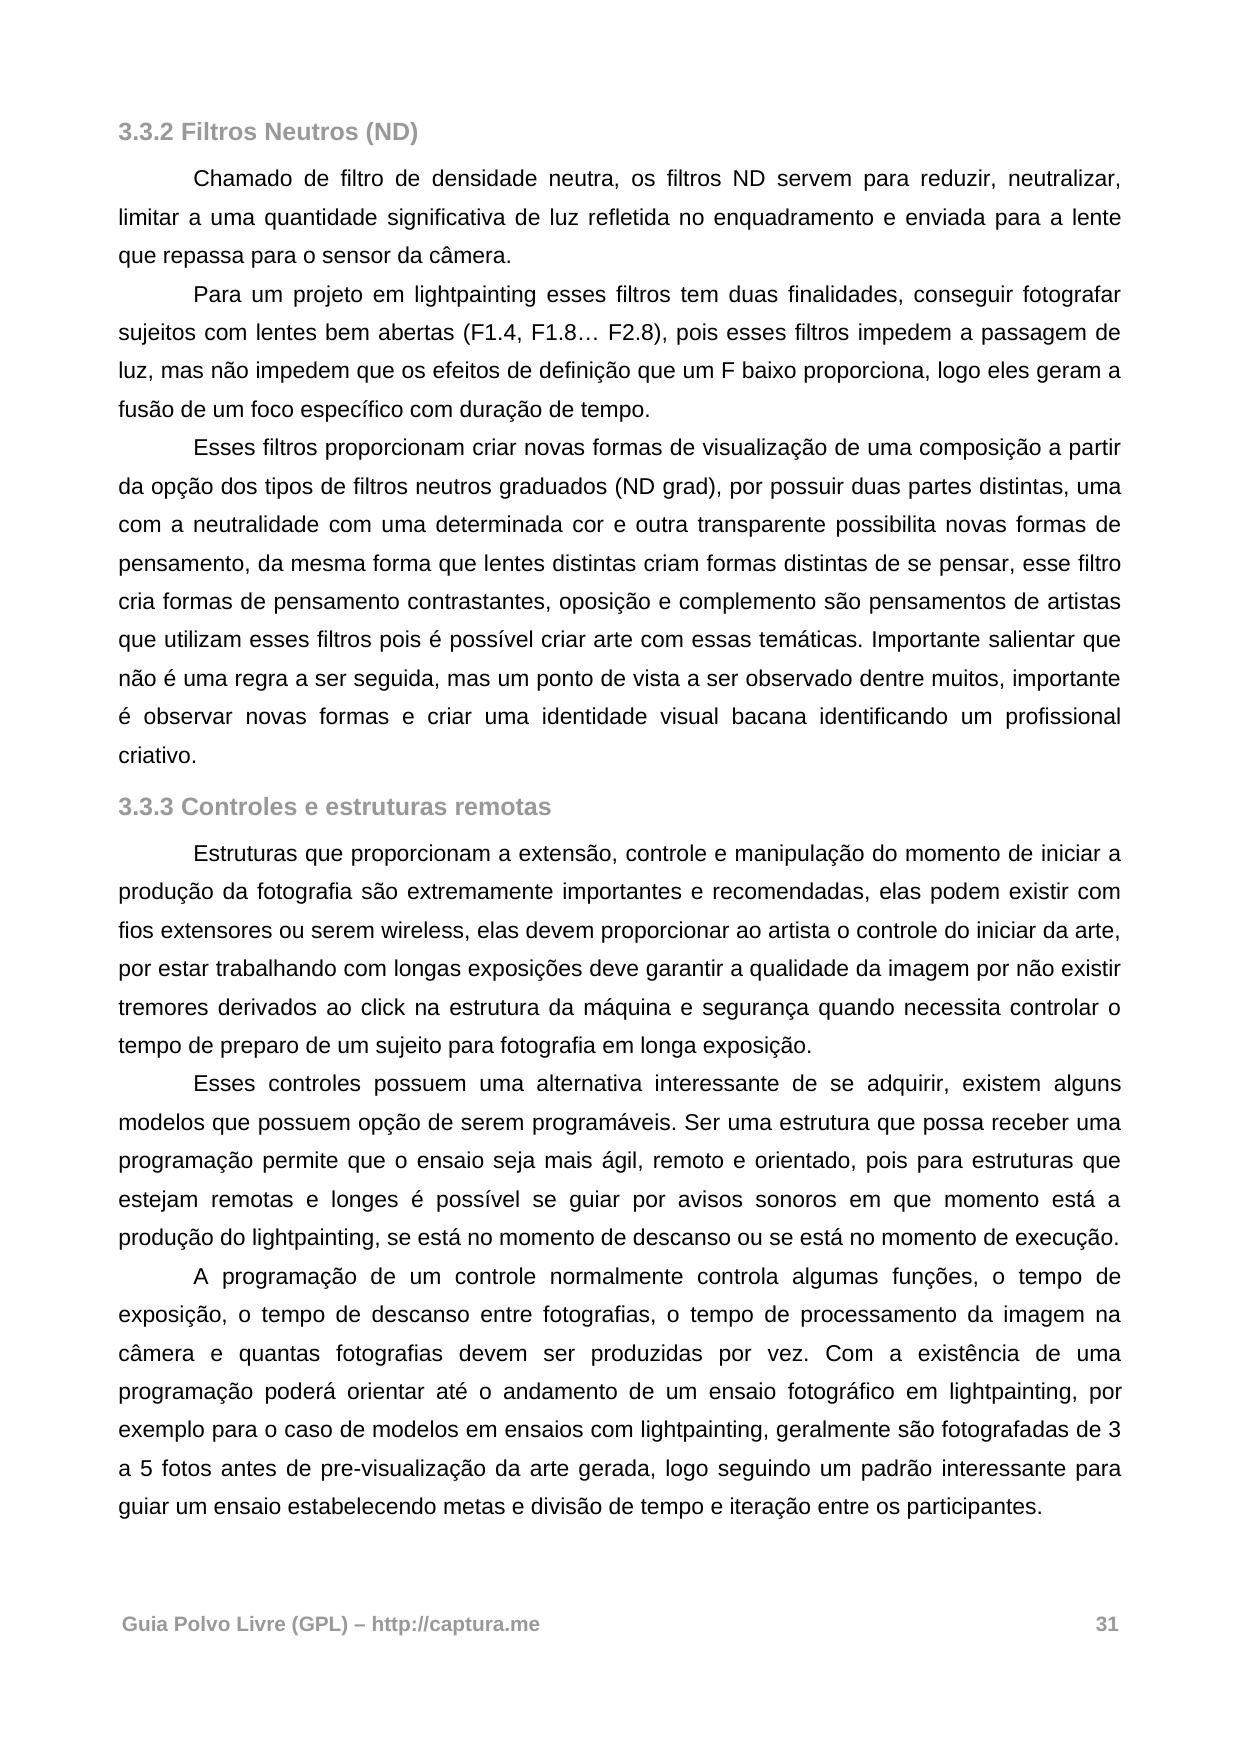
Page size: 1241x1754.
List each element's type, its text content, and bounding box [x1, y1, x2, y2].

text Esses controles possuem uma alternativa interessante de se adquirir, existem alguns modelos que possuem opção de serem programáveis. Ser uma estrutura que possa receber uma programação permite que o ensaio seja mais ágil, remoto e orientado, pois para estruturas que estejam remotas e longes é possível se guiar por avisos sonoros em que momento está a produção do lightpainting, se está no momento de descanso ou se está no momento de execução. [118, 1071, 1122, 1251]
text A programação de um controle normalmente controla algumas funções, o tempo de exposição, o tempo de descanso entre fotografias, o tempo de processamento da imagem na câmera e quantas fotografias devem ser produzidas por vez. Com a existência de uma programação poderá orientar até o andamento de um ensaio fotográfico em lightpainting, por exemplo para o caso de modelos em ensaios com lightpainting, geralmente são fotografadas de 3 a 5 fotos antes de pre-visualização da arte gerada, logo seguindo um padrão interessante para guiar um ensaio estabelecendo metas e divisão de tempo e iteração entre os participantes. [118, 1263, 1122, 1519]
text Esses filtros proporcionam criar novas formas de visualização de uma composição a partir da opção dos tipos de filtros neutros graduados (ND grad), por possuir duas partes distintas, uma com a neutralidade com uma determinada cor e outra transparente possibilita novas formas de pensamento, da mesma forma que lentes distintas criam formas distintas de se pensar, esse filtro cria formas de pensamento contrastantes, oposição e complemento são pensamentos de artistas que utilizam esses filtros pois é possível criar arte com essas temáticas. Importante salientar que não é uma regra a ser seguida, mas um ponto de vista a ser observado dentre muitos, importante é observar novas formas e criar uma identidade visual bacana identificando um profissional criativo. [118, 435, 1122, 768]
subtitle 3.3.3 Controles e estruturas remotas [118, 793, 1122, 821]
text Chamado de filtro de densidade neutra, os filtros ND servem para reduzir, neutralizar, limitar a uma quantidade significativa de luz refletida no enquadramento e enviada para a lente que repassa para o sensor da câmera. [118, 166, 1122, 268]
text Para um projeto em lightpainting esses filtros tem duas finalidades, conseguir fotografar sujeitos com lentes bem abertas (F1.4, F1.8… F2.8), pois esses filtros impedem a passagem de luz, mas não impedem que os efeitos de definição que um F baixo proporciona, logo eles geram a fusão de um foco específico com duração de tempo. [118, 281, 1122, 422]
subtitle 3.3.2 Filtros Neutros (ND) [118, 118, 1122, 146]
text Estruturas que proporcionam a extensão, controle e manipulação do momento de iniciar a produção da fotografia são extremamente importantes e recomendadas, elas podem existir com fios extensores ou serem wireless, elas devem proporcionar ao artista o controle do iniciar da arte, por estar trabalhando com longas exposições deve garantir a qualidade da imagem por não existir tremores derivados ao click na estrutura da máquina e segurança quando necessita controlar o tempo de preparo de um sujeito para fotografia em longa exposição. [118, 841, 1122, 1058]
